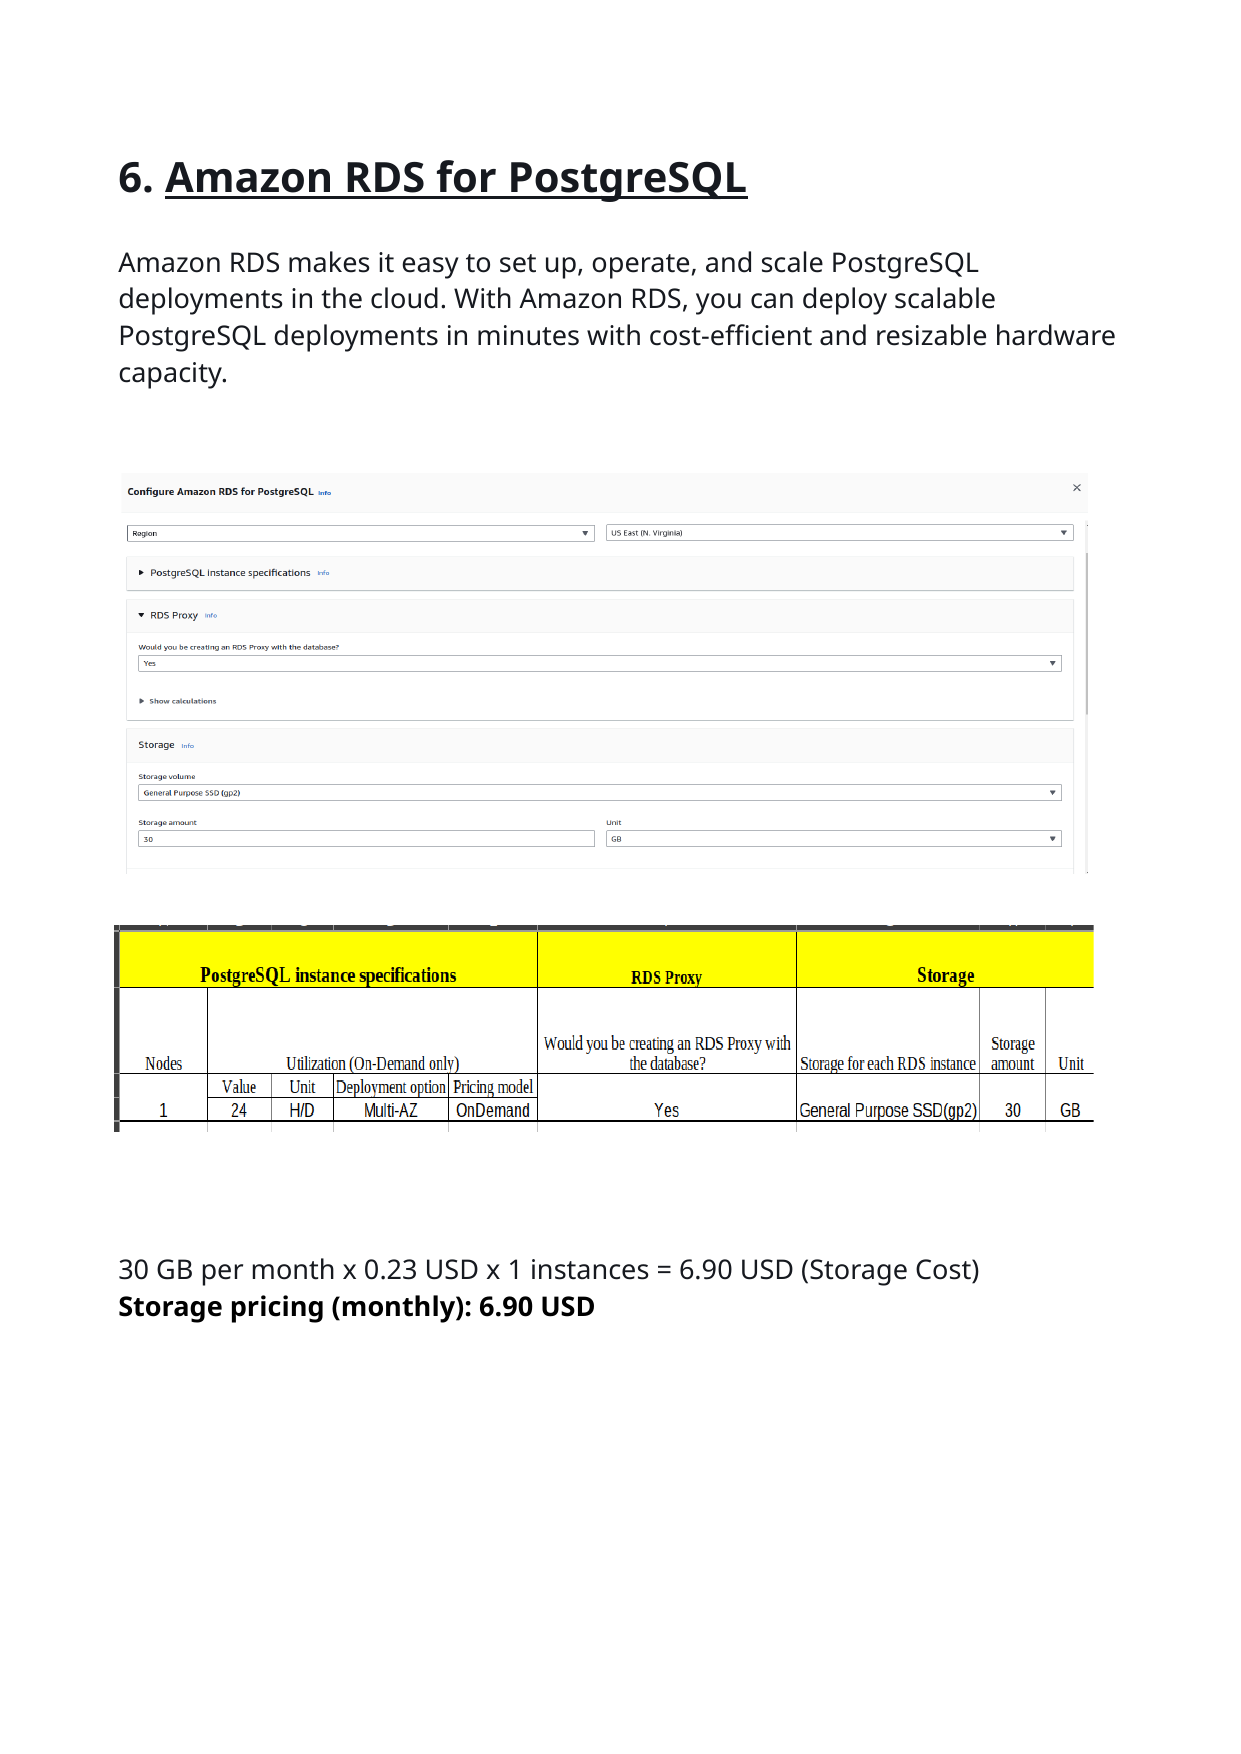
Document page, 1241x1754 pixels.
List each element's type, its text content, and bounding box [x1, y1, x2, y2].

text Storage pricing (monthly): 6.90 USD [118, 1287, 1122, 1324]
text 30 GB per month x 0.23 USD x 1 instances = 6.90 USD (Storage Cost) [118, 420, 1122, 1287]
text Amazon RDS makes it easy to set up, operate, and scale PostgreSQL deployments in the cloud. With Amazon RDS, you can deploy scalable PostgreSQL deployments in minutes with cost-efficient and resizable hardware capacity. [118, 243, 1122, 391]
text 6. Amazon RDS for PostgreSQL [118, 148, 1122, 205]
picture [114, 925, 439, 1039]
picture [121, 473, 1088, 874]
